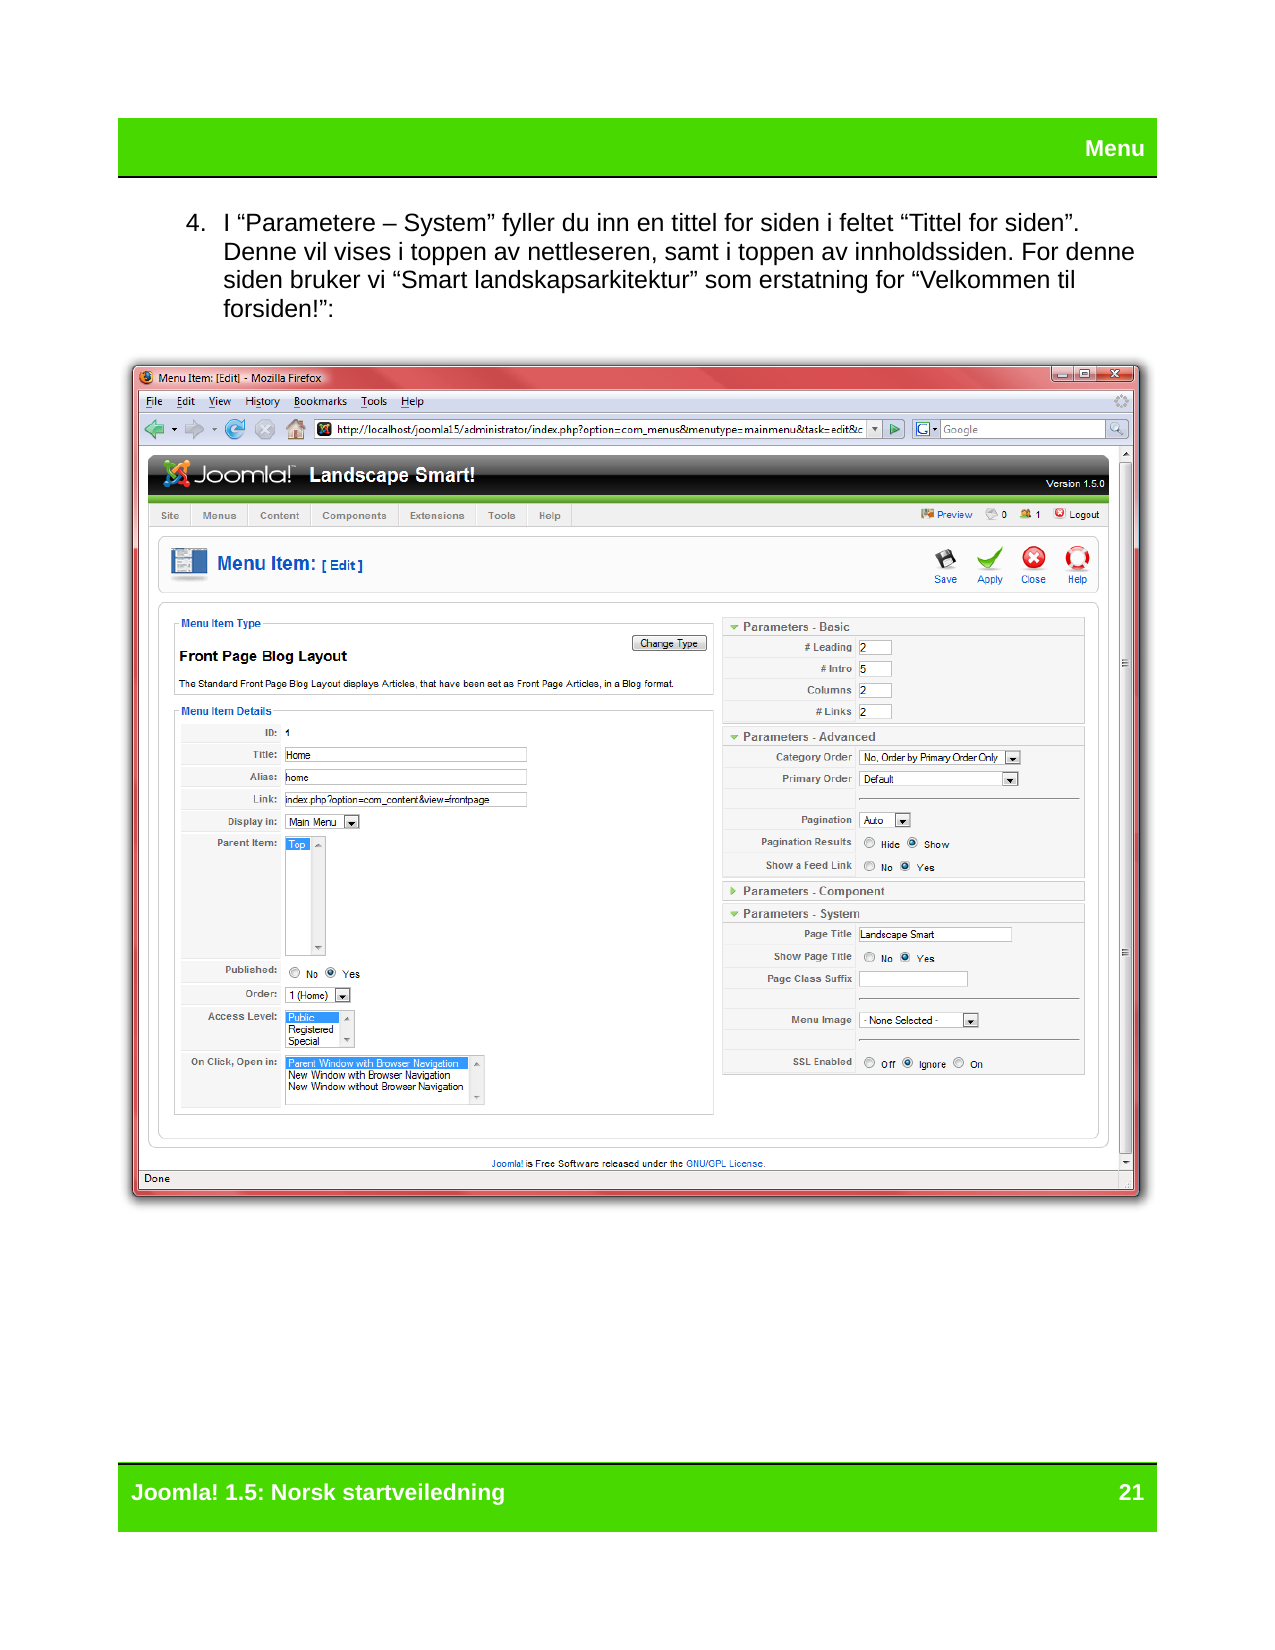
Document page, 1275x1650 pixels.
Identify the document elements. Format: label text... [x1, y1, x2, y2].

list I “Parametere – System” fyller du inn en tittel for siden i feltet “Tittel for siden”. Denne vil vises i toppen av nettleseren, samt i toppen av innholdssiden. For denne siden bruker vi “Smart landskapsarkitektur” som erstatning for “Velkommen til forsiden!”: [186, 208, 1157, 323]
picture [119, 349, 1156, 1222]
